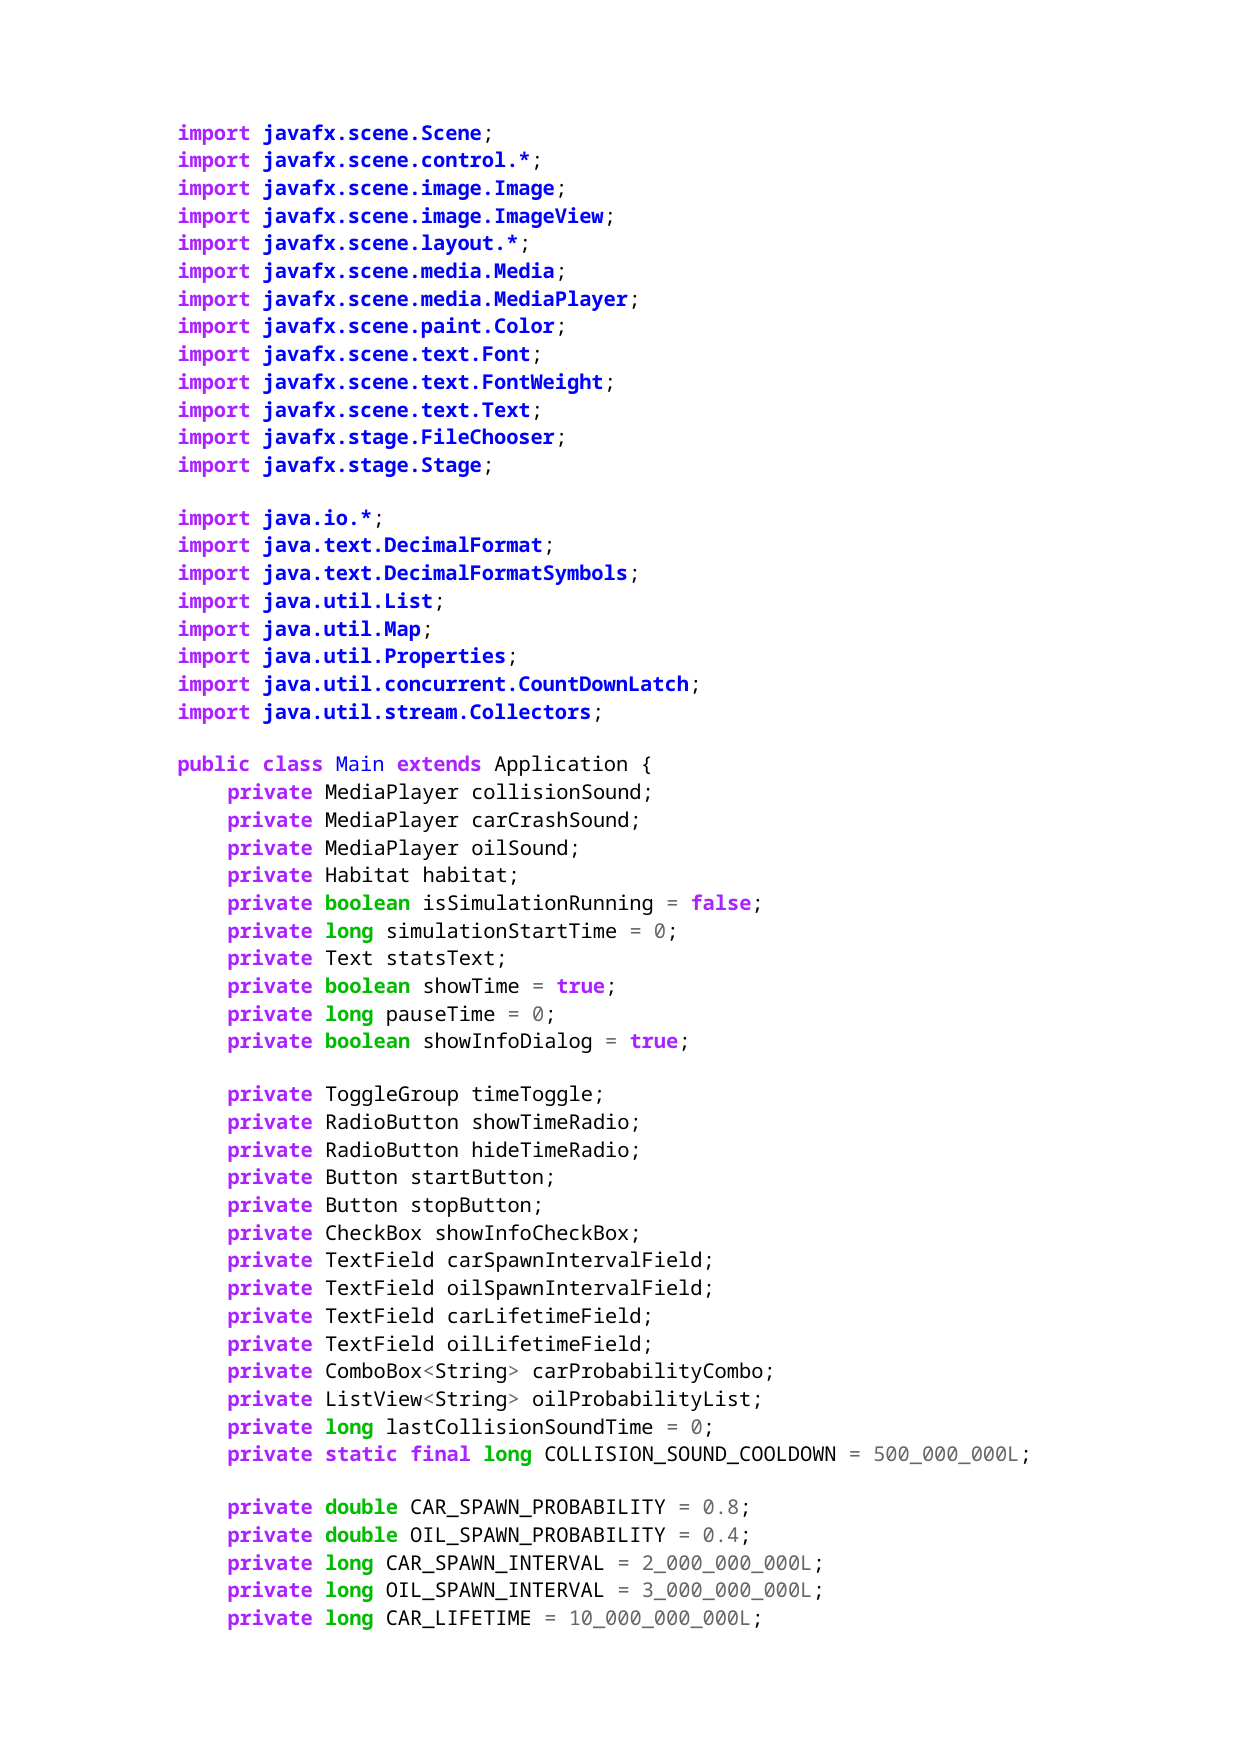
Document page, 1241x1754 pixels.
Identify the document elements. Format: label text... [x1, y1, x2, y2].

text private ToggleGroup timeToggle; [177, 1080, 1152, 1107]
text private double OIL_SPAWN_PROBABILITY = 0.4; [177, 1520, 1152, 1548]
text private static final long COLLISION_SOUND_COOLDOWN = 500_000_000L; [177, 1440, 1152, 1468]
text private double CAR_SPAWN_PROBABILITY = 0.8; [177, 1493, 1152, 1520]
text private ComboBox<String> carProbabilityCombo; [177, 1357, 1152, 1384]
text private TextField oilLifetimeField; [177, 1329, 1152, 1357]
text import javafx.scene.image.Image; [177, 173, 1152, 201]
text private boolean showTime = true; [177, 972, 1152, 999]
text private boolean showInfoDialog = true; [177, 1027, 1152, 1055]
text import java.util.stream.Collectors; [177, 697, 1152, 725]
text public class Main extends Application { [177, 750, 1152, 778]
text import java.util.concurrent.CountDownLatch; [177, 669, 1152, 697]
text import java.util.Properties; [177, 642, 1152, 669]
text private Button stopButton; [177, 1191, 1152, 1218]
text import java.util.List; [177, 586, 1152, 614]
text private MediaPlayer carCrashSound; [177, 805, 1152, 833]
text private long simulationStartTime = 0; [177, 916, 1152, 944]
text private TextField carSpawnIntervalField; [177, 1246, 1152, 1274]
text private MediaPlayer oilSound; [177, 833, 1152, 861]
text import javafx.scene.image.ImageView; [177, 201, 1152, 229]
text import java.text.DecimalFormat; [177, 531, 1152, 559]
text import javafx.scene.media.MediaPlayer; [177, 284, 1152, 312]
text import java.util.Map; [177, 614, 1152, 642]
text import javafx.stage.Stage; [177, 451, 1152, 478]
text private MediaPlayer collisionSound; [177, 778, 1152, 805]
text private ListView<String> oilProbabilityList; [177, 1384, 1152, 1412]
text import javafx.scene.text.FontWeight; [177, 367, 1152, 395]
text import javafx.scene.text.Font; [177, 340, 1152, 367]
text private RadioButton hideTimeRadio; [177, 1135, 1152, 1163]
text private long CAR_LIFETIME = 10_000_000_000L; [177, 1603, 1152, 1631]
text private Habitat habitat; [177, 861, 1152, 888]
text private boolean isSimulationRunning = false; [177, 888, 1152, 916]
text private CheckBox showInfoCheckBox; [177, 1218, 1152, 1246]
text import java.io.*; [177, 503, 1152, 531]
text private TextField carLifetimeField; [177, 1301, 1152, 1329]
text import javafx.scene.paint.Color; [177, 312, 1152, 340]
text import javafx.scene.control.*; [177, 146, 1152, 173]
text import javafx.scene.layout.*; [177, 229, 1152, 257]
text private long CAR_SPAWN_INTERVAL = 2_000_000_000L; [177, 1548, 1152, 1576]
text import javafx.scene.text.Text; [177, 395, 1152, 423]
text private Text statsText; [177, 944, 1152, 972]
text import java.text.DecimalFormatSymbols; [177, 559, 1152, 586]
text private TextField oilSpawnIntervalField; [177, 1274, 1152, 1301]
text private RadioButton showTimeRadio; [177, 1107, 1152, 1135]
text private long lastCollisionSoundTime = 0; [177, 1412, 1152, 1440]
text private long OIL_SPAWN_INTERVAL = 3_000_000_000L; [177, 1576, 1152, 1603]
text private Button startButton; [177, 1163, 1152, 1191]
text import javafx.stage.FileChooser; [177, 423, 1152, 451]
text import javafx.scene.media.Media; [177, 257, 1152, 284]
text import javafx.scene.Scene; [177, 118, 1152, 146]
text private long pauseTime = 0; [177, 999, 1152, 1027]
